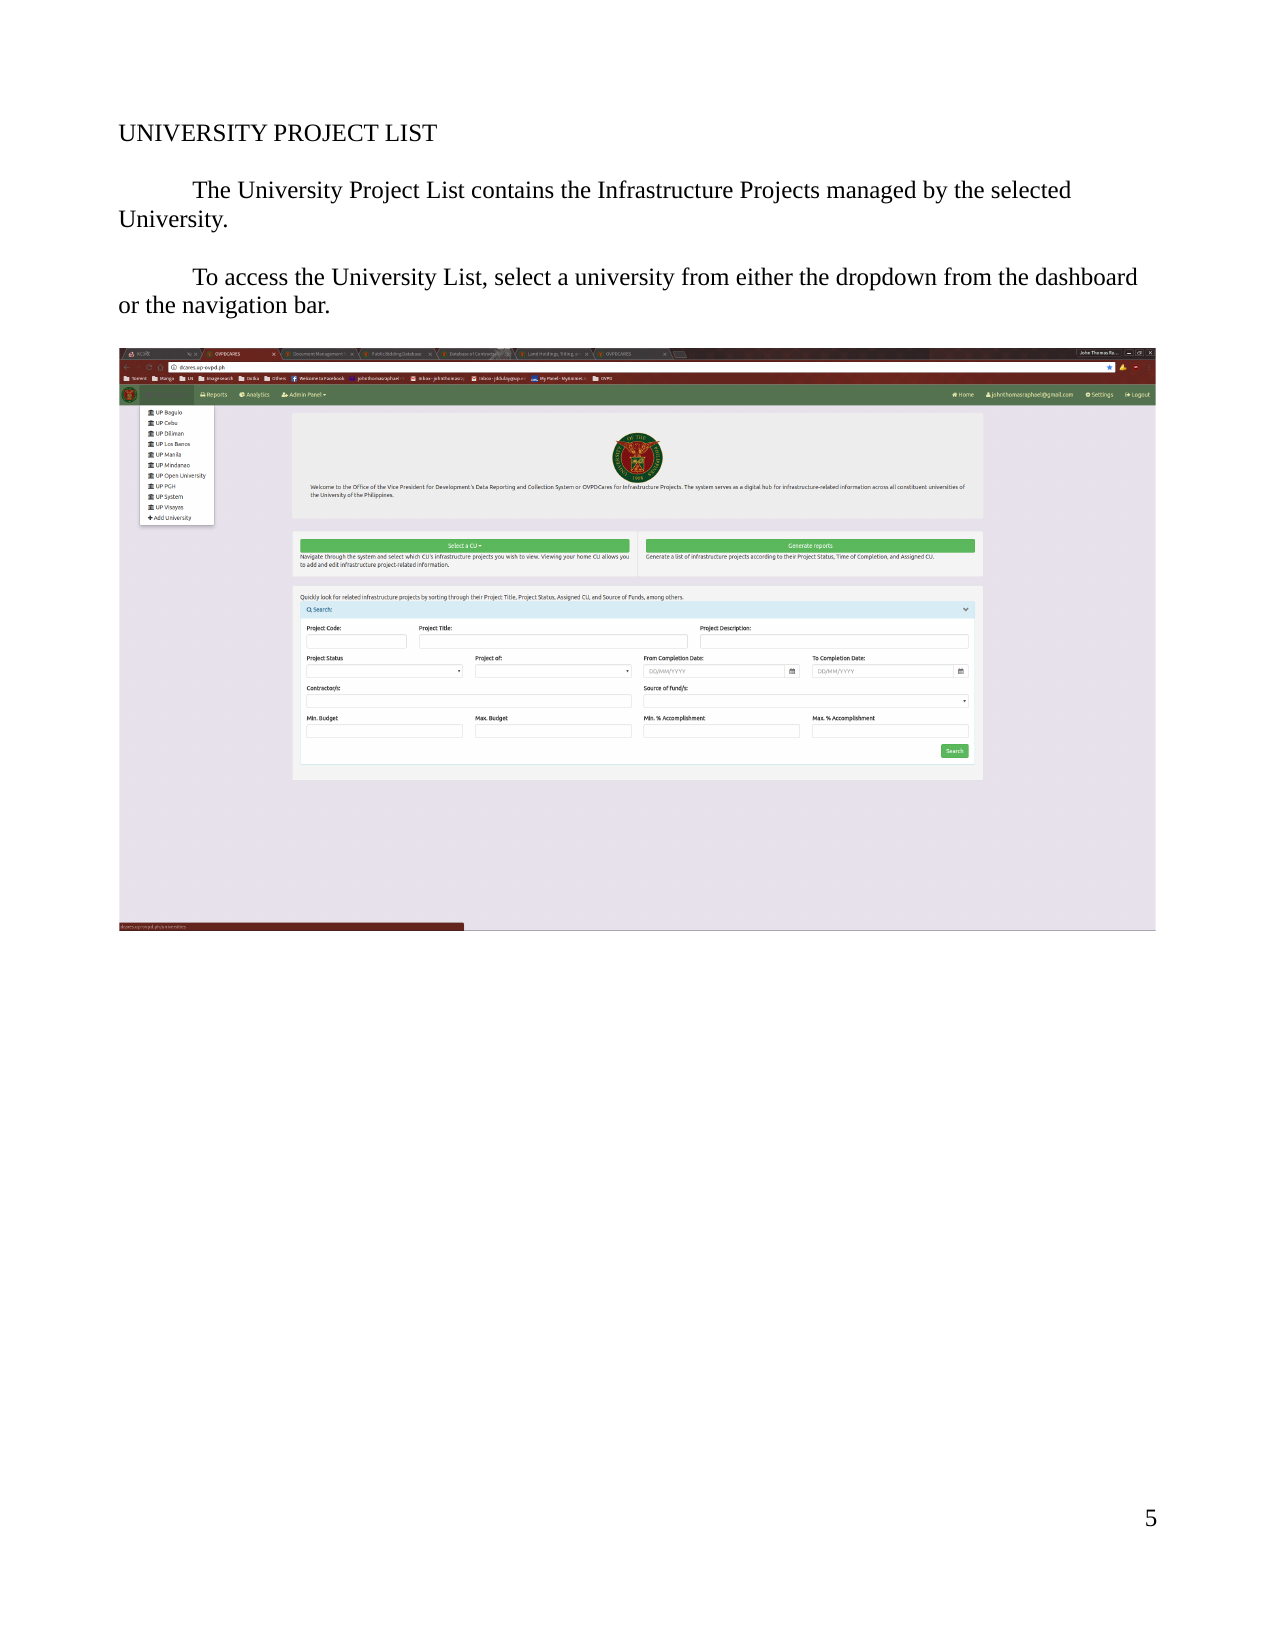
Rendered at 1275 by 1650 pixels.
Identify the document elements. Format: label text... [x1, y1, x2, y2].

text UNIVERSITY PROJECT LIST [118, 118, 1157, 147]
text To access the University List, select a university from either the dropdown from the dashboard or the navigation bar. [118, 262, 1157, 319]
text The University Project List contains the Infrastructure Projects managed by the selected University. [118, 176, 1157, 233]
picture [119, 348, 1156, 931]
